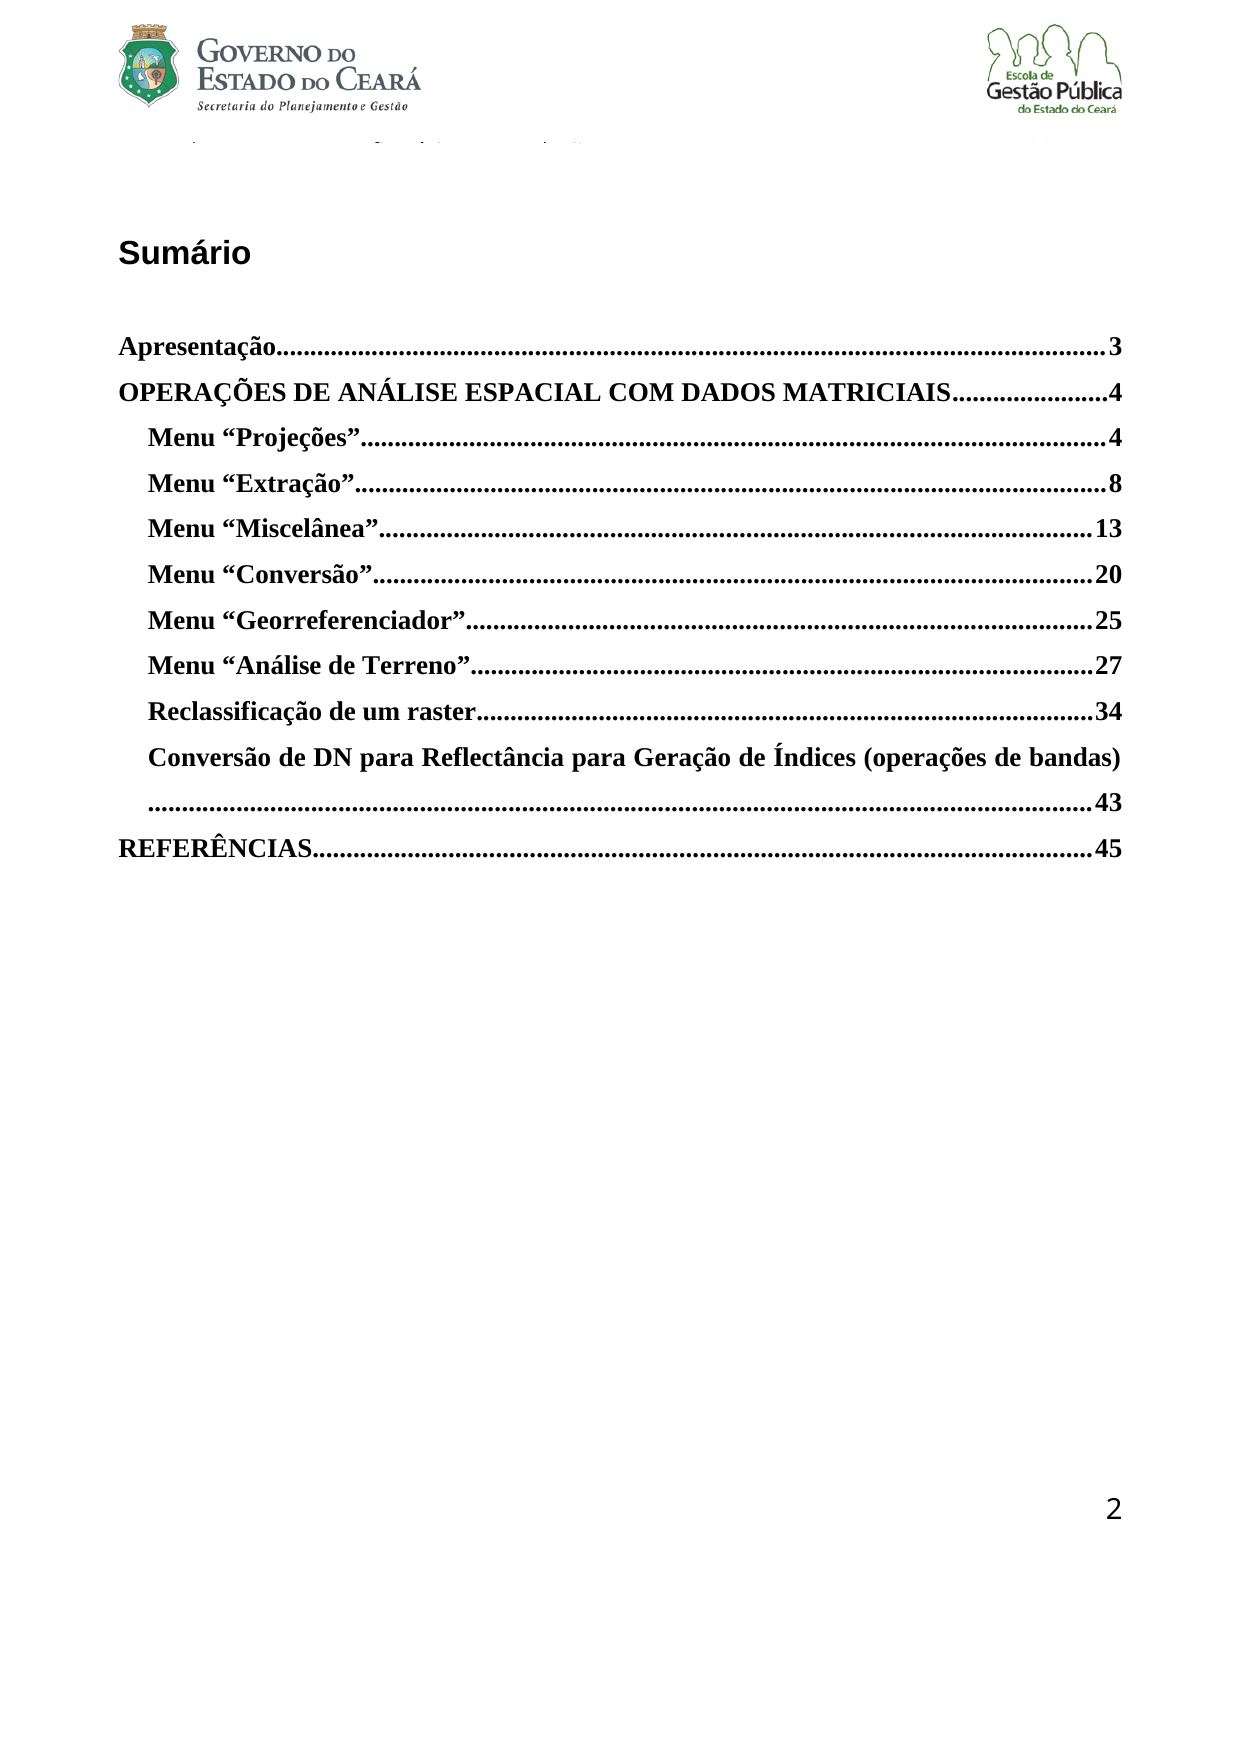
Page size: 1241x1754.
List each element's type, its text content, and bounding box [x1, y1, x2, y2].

text OPERAÇÕES DE ANÁLISE ESPACIAL COM DADOS MATRICIAIS 4 [118, 372, 1122, 407]
text Conversão de DN para Reflectância para Geração de Índices (operações de bandas) 43 [148, 731, 1122, 817]
text Menu “Análise de Terreno” 27 [148, 639, 1122, 681]
text REFERÊNCIAS 45 [118, 822, 1122, 863]
subtitle Sumário [118, 212, 1122, 271]
text Reclassificação de um raster 34 [148, 685, 1122, 726]
text Apresentação 3 [118, 289, 1122, 361]
picture [118, 24, 1122, 113]
text Menu “Extração” 8 [148, 457, 1122, 498]
text Menu “Conversão” 20 [148, 548, 1122, 589]
text Menu “Miscelânea” 13 [148, 503, 1122, 544]
text Menu “Projeções” 4 [148, 417, 1122, 452]
text Menu “Georreferenciador” 25 [148, 594, 1122, 635]
